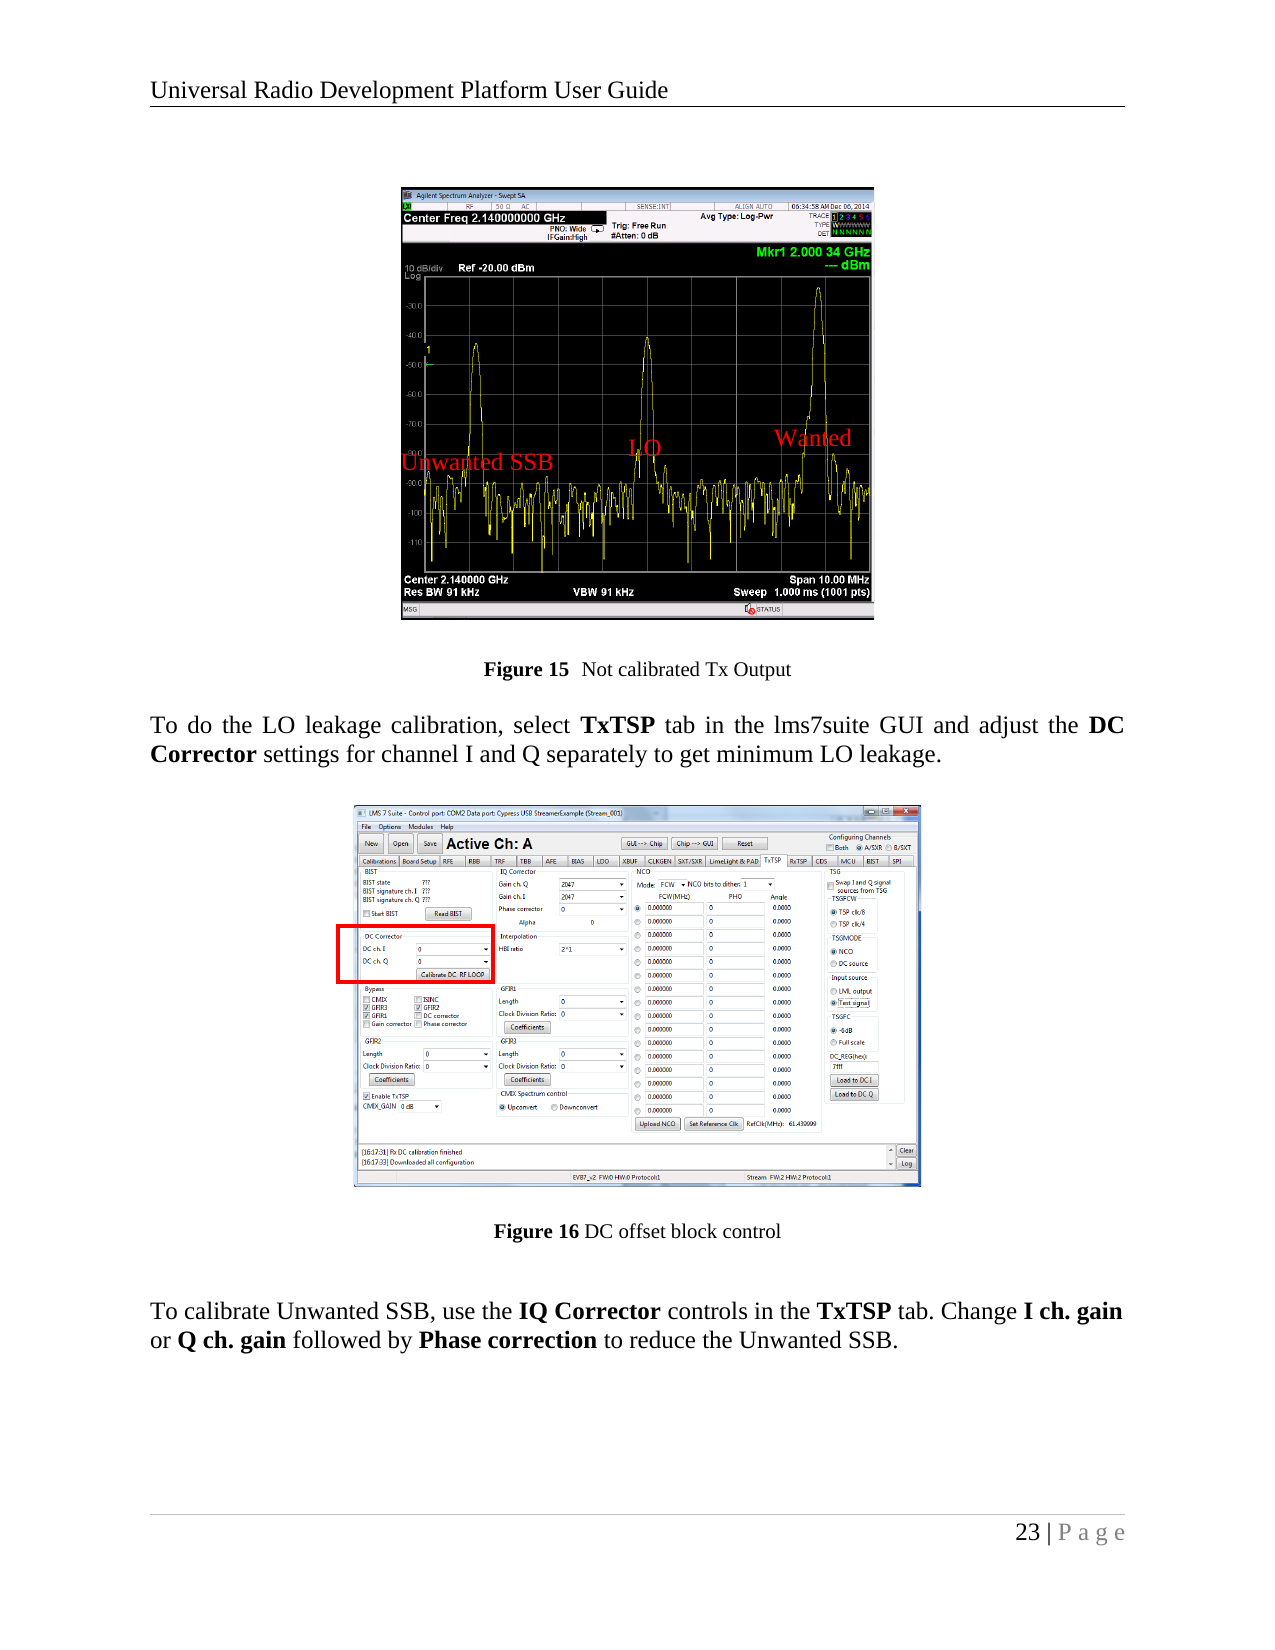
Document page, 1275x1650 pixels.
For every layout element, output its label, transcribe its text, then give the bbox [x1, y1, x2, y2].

text To calibrate Unwanted SSB, use the IQ Corrector controls in the TxTSP tab. Change I ch. gain or Q ch. gain followed by Phase correction to reduce the Unwanted SSB. [150, 1296, 1125, 1354]
picture [353, 928, 491, 980]
picture [353, 805, 922, 1187]
text LO [628, 433, 669, 460]
picture [401, 187, 875, 620]
text Wanted [774, 423, 869, 450]
text Figure 16 DC offset block control [150, 1219, 1125, 1243]
text Figure 15 Not calibrated Tx Output [150, 657, 1125, 681]
text To do the LO leakage calibration, select TxTSP tab in the lms7suite GUI and adjust the DC Corrector settings for channel I and Q separately to get minimum LO leakage. [150, 710, 1125, 768]
text Unwanted SSB [400, 447, 560, 476]
